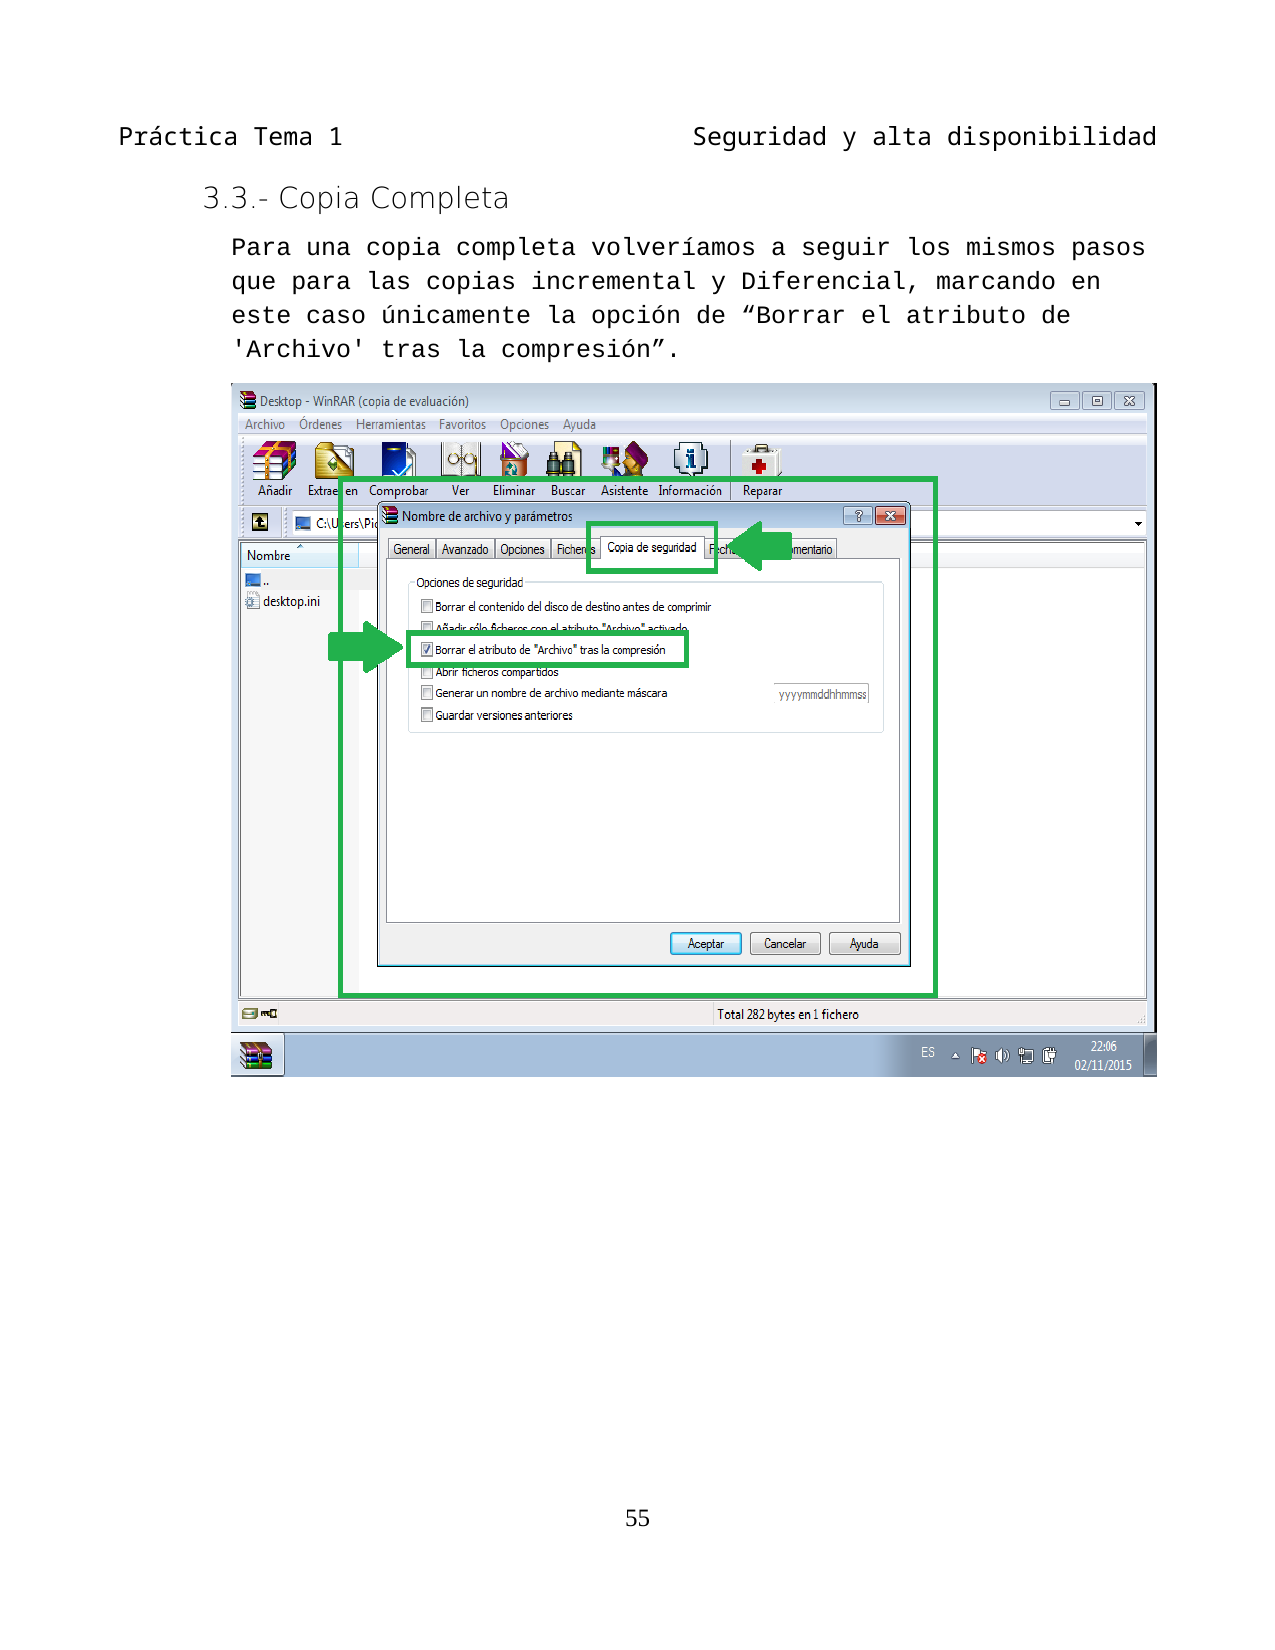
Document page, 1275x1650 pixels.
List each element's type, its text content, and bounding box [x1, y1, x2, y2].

text Para una copia completa volveríamos a seguir los mismos pasos que para las copias incremental y Diferencial, marcando en este caso únicamente la opción de “Borrar el atributo de 'Archivo' tras la compresión”. [231, 235, 1157, 365]
picture [231, 383, 1157, 1077]
list Copia Completa [193, 182, 1157, 216]
